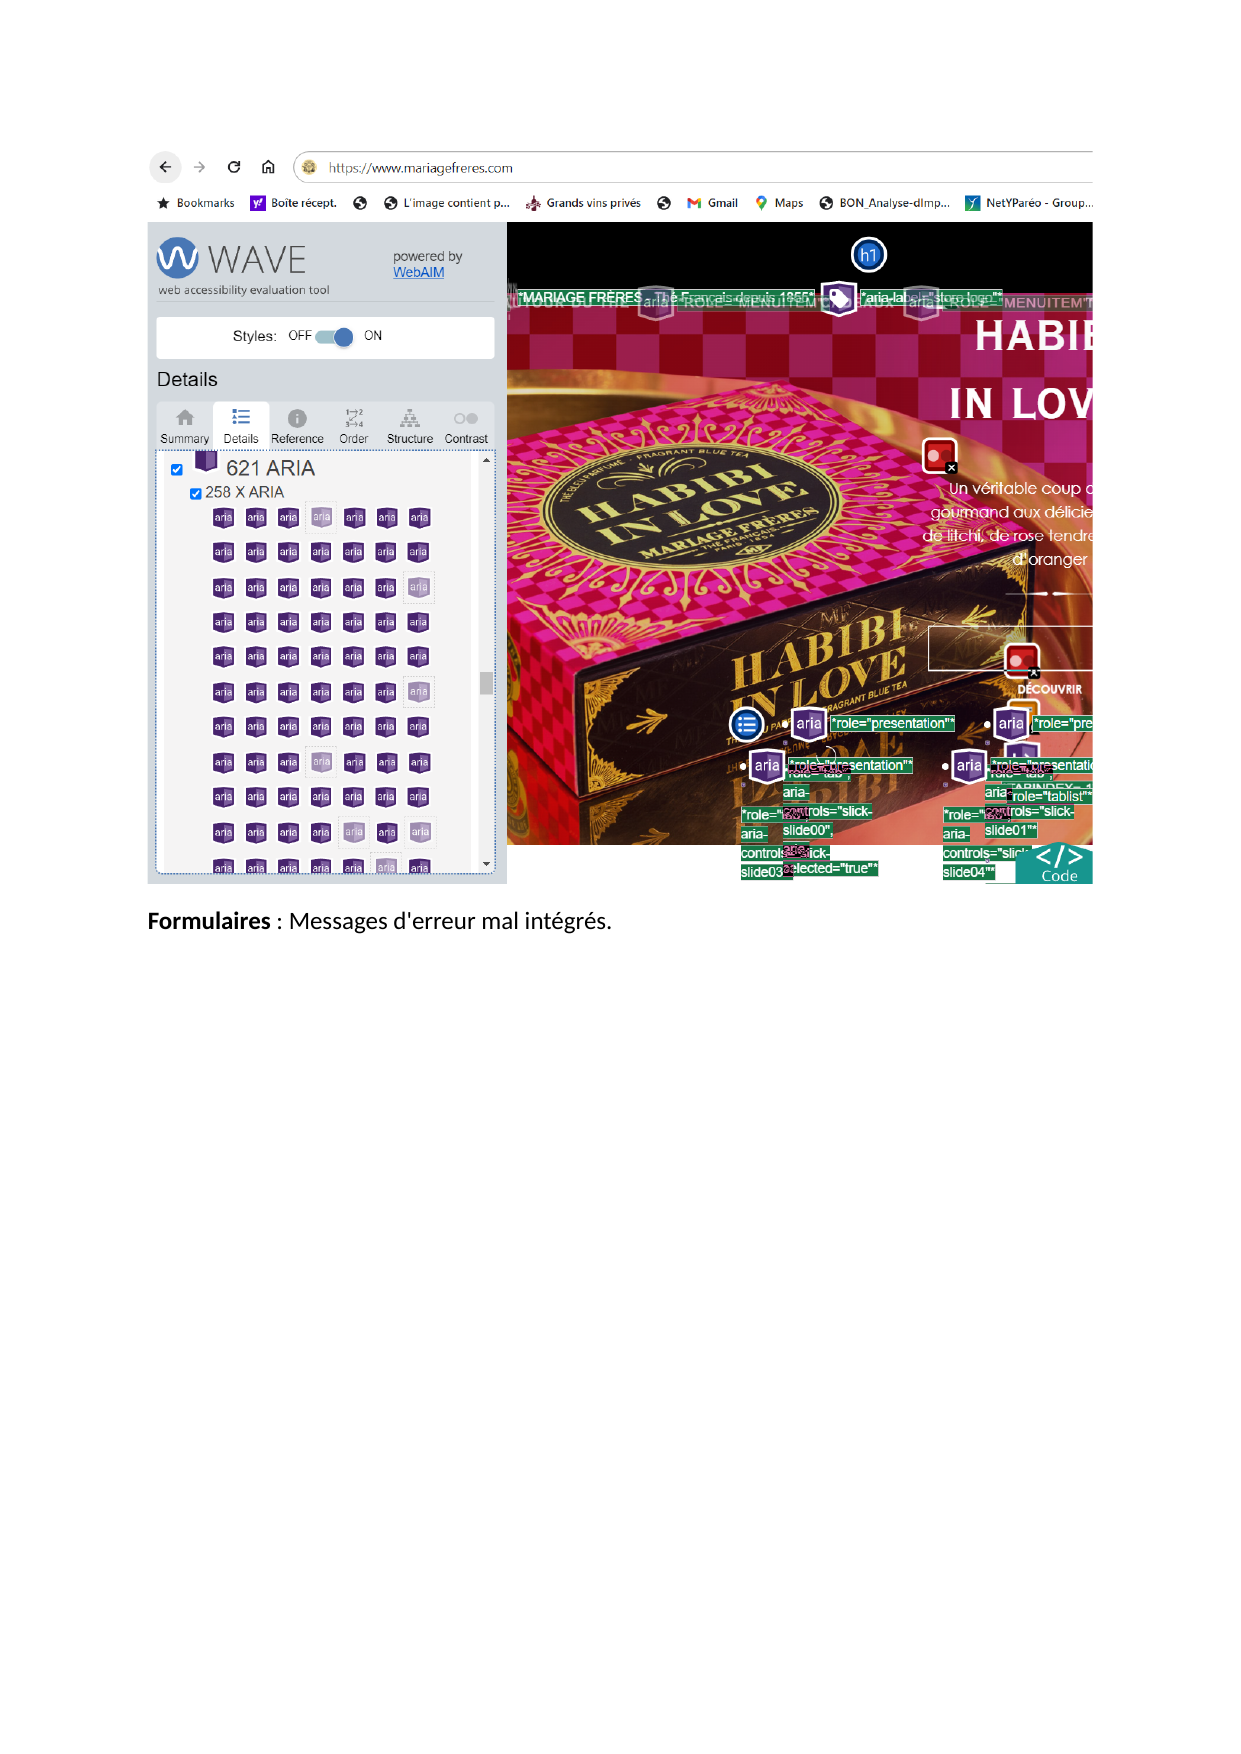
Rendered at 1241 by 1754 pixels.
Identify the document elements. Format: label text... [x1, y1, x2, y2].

text Formulaires : Messages d'erreur mal intégrés. [148, 905, 1093, 936]
